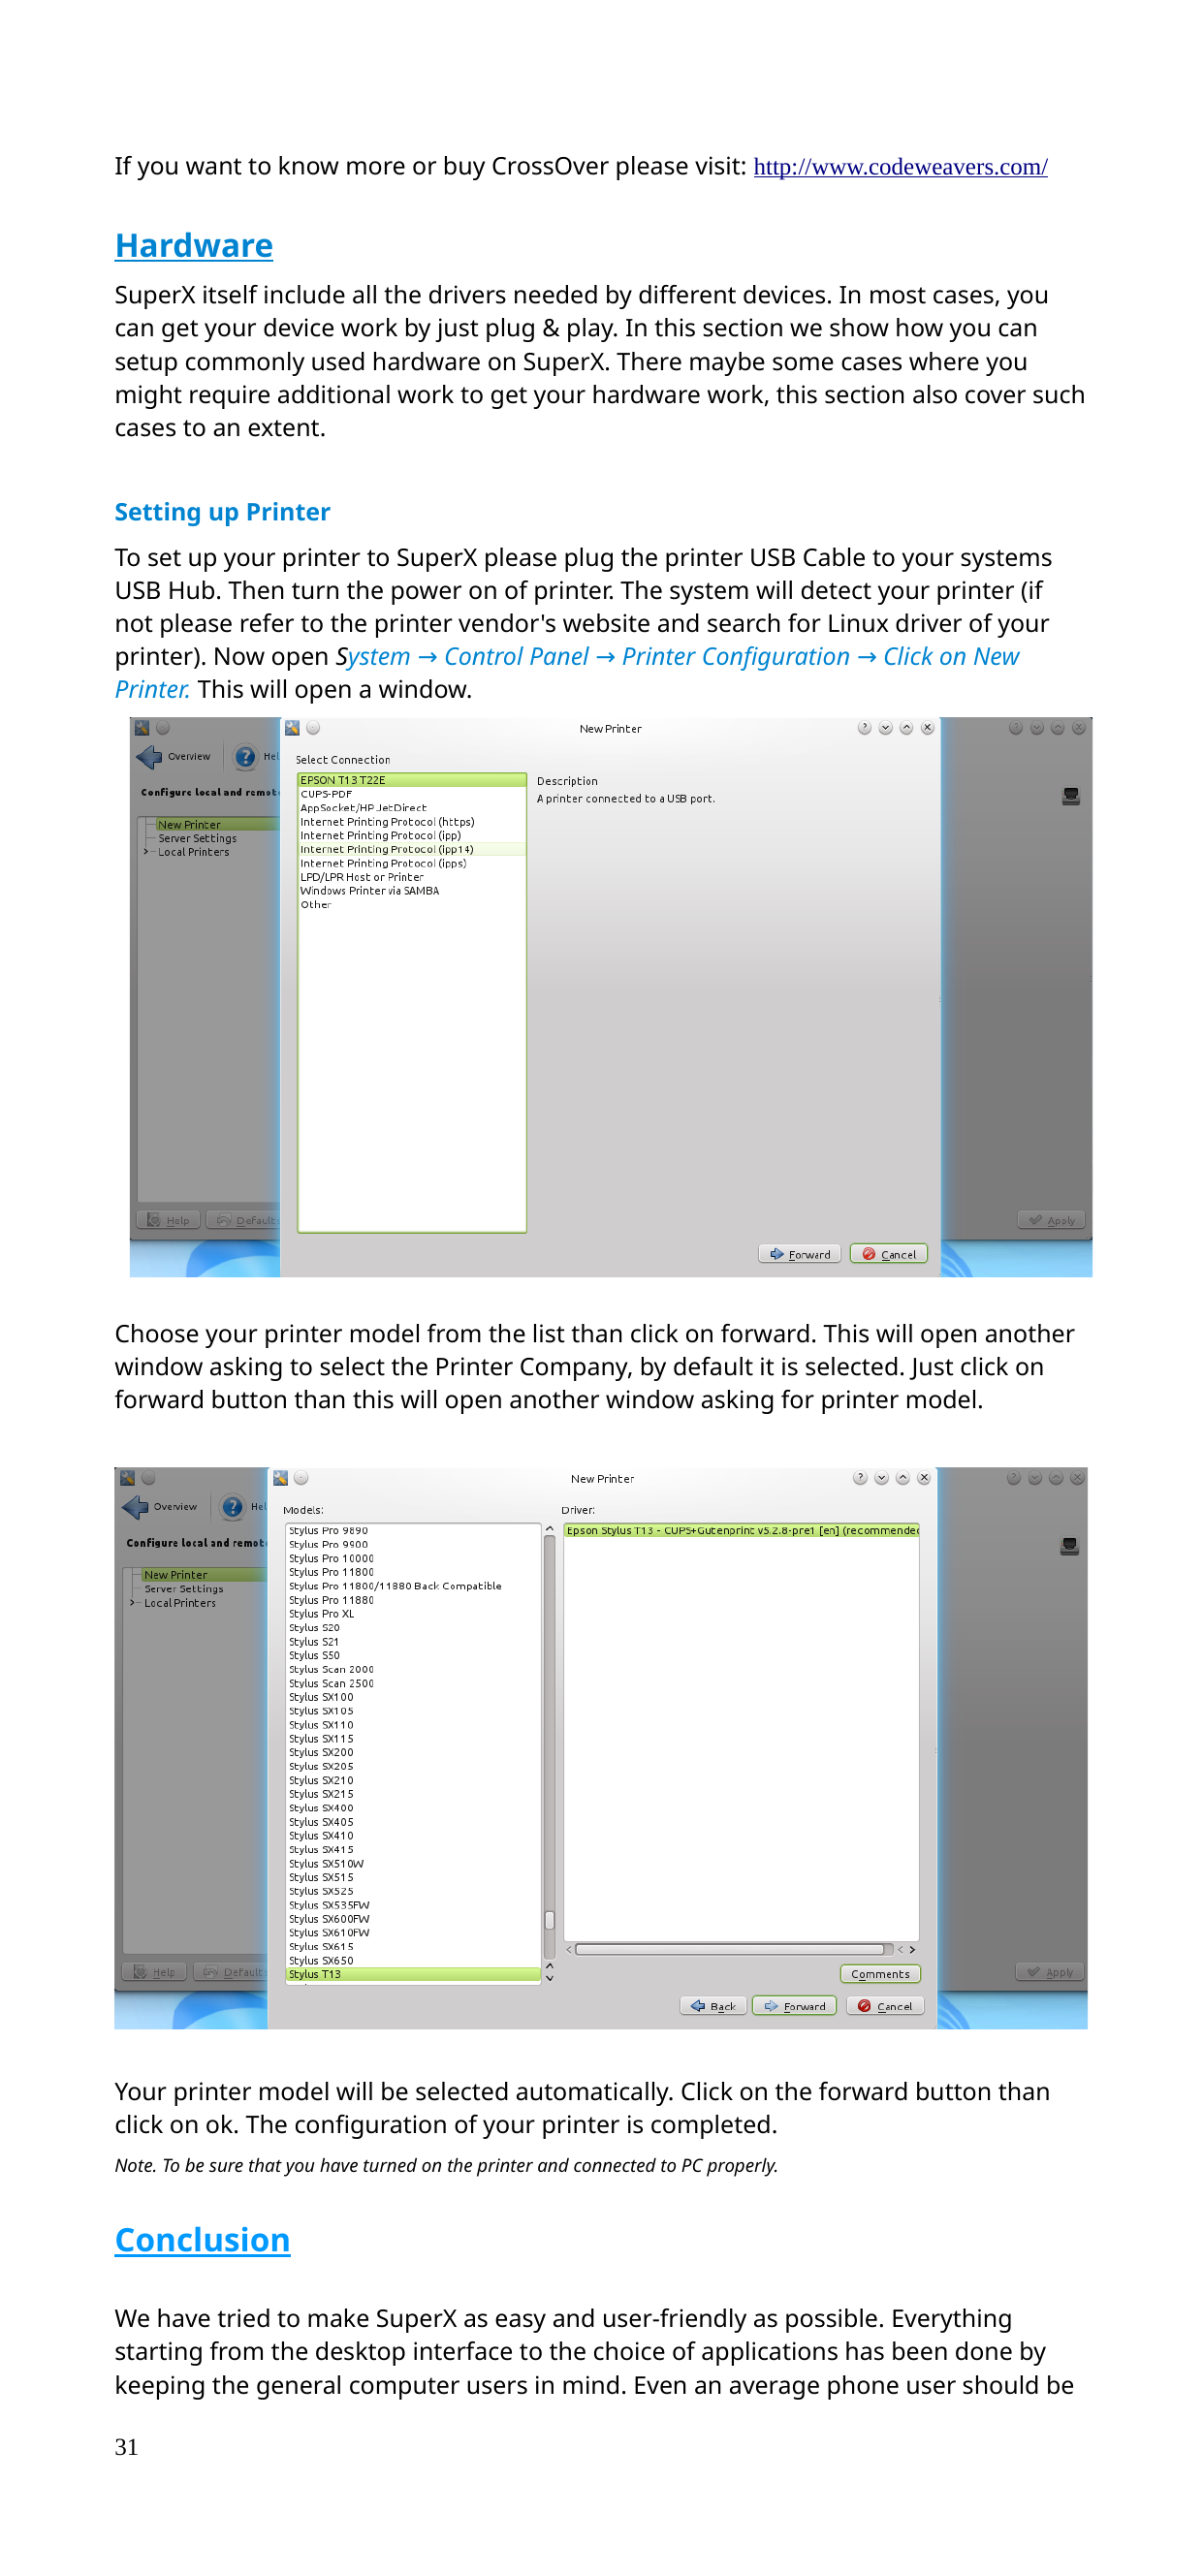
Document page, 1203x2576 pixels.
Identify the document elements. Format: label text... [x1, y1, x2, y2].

text To set up your printer to SuperX please plug the printer USB Cable to your systems USB Hub. Then turn the power on of printer. The system will detect your printer (if not please refer to the printer vendor's website and search for Linux driver of your printer). Now open System → Control Panel → Printer Configuration → Click on New Printer. This will open a window. [114, 541, 1088, 706]
picture [129, 717, 1093, 1277]
text If you want to know more or buy CrossOver please visit: http://www.codeweavers.com/ [114, 148, 1088, 182]
text We have tried to make SuperX as easy and user-friendly as possible. Everything starting from the desktop interface to the choice of applications has been done by keeping the general computer users in mind. Even an average phone user should be [114, 2302, 1088, 2401]
text Note. To be sure that you have turned on the printer and connected to PC properly. [114, 2152, 1088, 2177]
subtitle Hardware [114, 222, 1088, 267]
text SuperX itself include all the drivers needed by different devices. In most cases, you can get your device work by just plug & play. In this section we show how you can setup commonly used hardware on SuperX. There maybe some cases where you might require additional work to get your hardware work, this section also cover such cases to an extent. [114, 278, 1088, 443]
subtitle Conclusion [114, 2217, 1088, 2261]
text Choose your printer model from the list than click on forward. This will open another window asking to select the Printer Company, by default it is selected. Just click on forward button than this will open another window asking for printer model. [114, 1317, 1088, 1416]
text Setting up Printer [114, 495, 1088, 528]
text Your printer model will be selected automatically. Click on the forward button than click on ok. The configuration of your printer is completed. [114, 2074, 1088, 2140]
picture [114, 1467, 1089, 2029]
